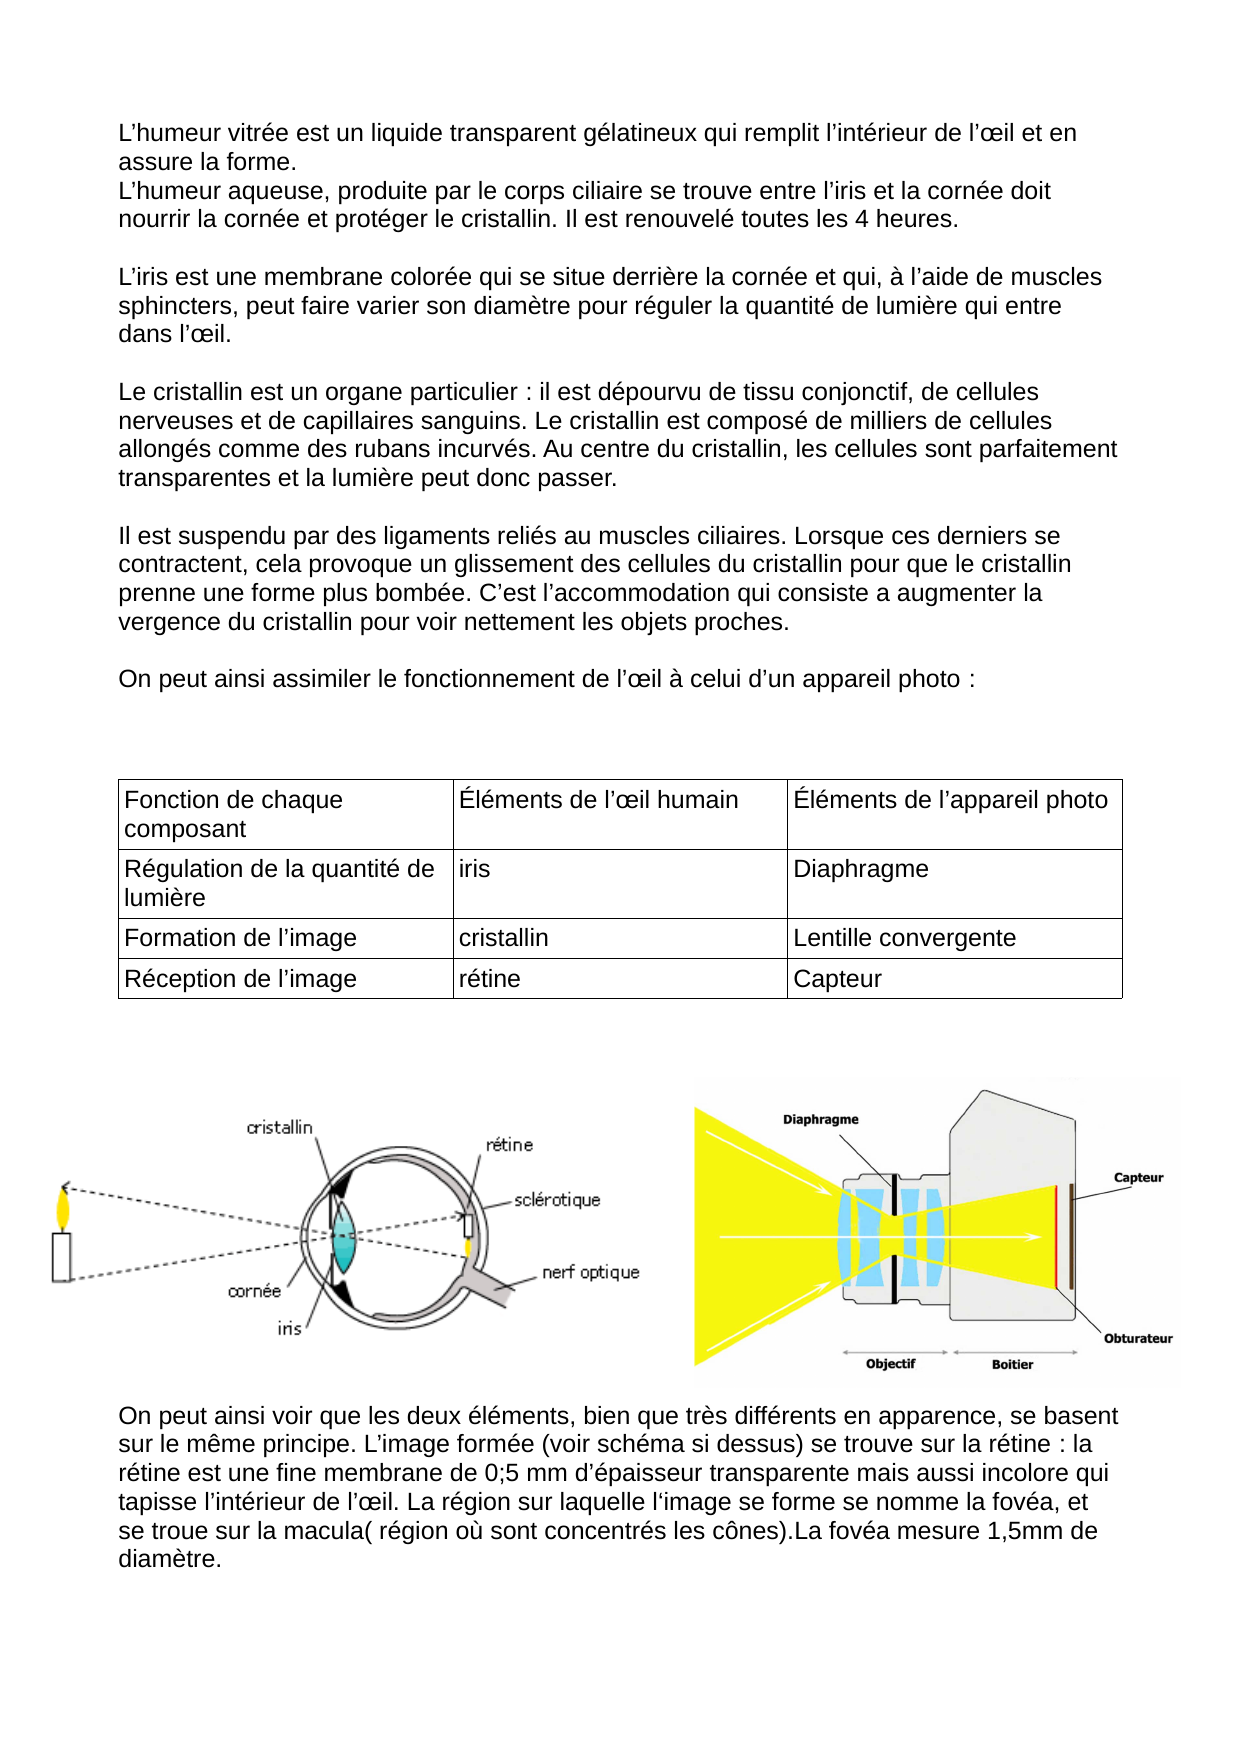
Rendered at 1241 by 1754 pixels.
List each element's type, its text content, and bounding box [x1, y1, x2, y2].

text L’humeur aqueuse, produite par le corps ciliaire se trouve entre l’iris et la cornée doit nourrir la cornée et protéger le cristallin. Il est renouvelé toutes les 4 heures. [118, 176, 1122, 233]
table_header Éléments de l’appareil photo [788, 780, 1122, 848]
table_cell rétine [454, 959, 787, 998]
table_header Éléments de l’œil humain [454, 780, 787, 848]
table_cell Régulation de la quantité de lumière [119, 850, 453, 917]
table_header Fonction de chaque composant [119, 780, 453, 848]
table_cell Lentille convergente [788, 919, 1122, 958]
picture [694, 1077, 1182, 1388]
text On peut ainsi voir que les deux éléments, bien que très différents en apparence, se basent sur le même principe. L’image formée (voir schéma si dessus) se trouve sur la rétine : la rétine est une fine membrane de 0;5 mm d’épaisseur transparente mais aussi incolore qui tapisse l’intérieur de l’œil. La région sur laquelle l‘image se forme se nomme la fovéa, et se troue sur la macula( région où sont concentrés les cônes).La fovéa mesure 1,5mm de diamètre. [118, 1401, 1122, 1573]
text L’iris est une membrane colorée qui se situe derrière la cornée et qui, à l’aide de muscles sphincters, peut faire varier son diamètre pour réguler la quantité de lumière qui entre dans l’œil. [118, 262, 1122, 348]
picture [46, 1112, 644, 1343]
text Il est suspendu par des ligaments reliés au muscles ciliaires. Lorsque ces derniers se contractent, cela provoque un glissement des cellules du cristallin pour que le cristallin prenne une forme plus bombée. C’est l’accommodation qui consiste a augmenter la vergence du cristallin pour voir nettement les objets proches. [118, 521, 1122, 636]
table_cell Diaphragme [788, 850, 1122, 917]
table_cell iris [454, 850, 787, 917]
table_cell Capteur [788, 959, 1122, 998]
table_cell cristallin [454, 919, 787, 958]
table_cell Réception de l’image [119, 959, 453, 998]
text On peut ainsi assimiler le fonctionnement de l’œil à celui d’un appareil photo : [118, 664, 1122, 693]
text Le cristallin est un organe particulier : il est dépourvu de tissu conjonctif, de cellules nerveuses et de capillaires sanguins. Le cristallin est composé de milliers de cellules allongés comme des rubans incurvés. Au centre du cristallin, les cellules sont parfaitement transparentes et la lumière peut donc passer. [118, 377, 1122, 492]
table_cell Formation de l’image [119, 919, 453, 958]
text L’humeur vitrée est un liquide transparent gélatineux qui remplit l’intérieur de l’œil et en assure la forme. [118, 118, 1122, 176]
